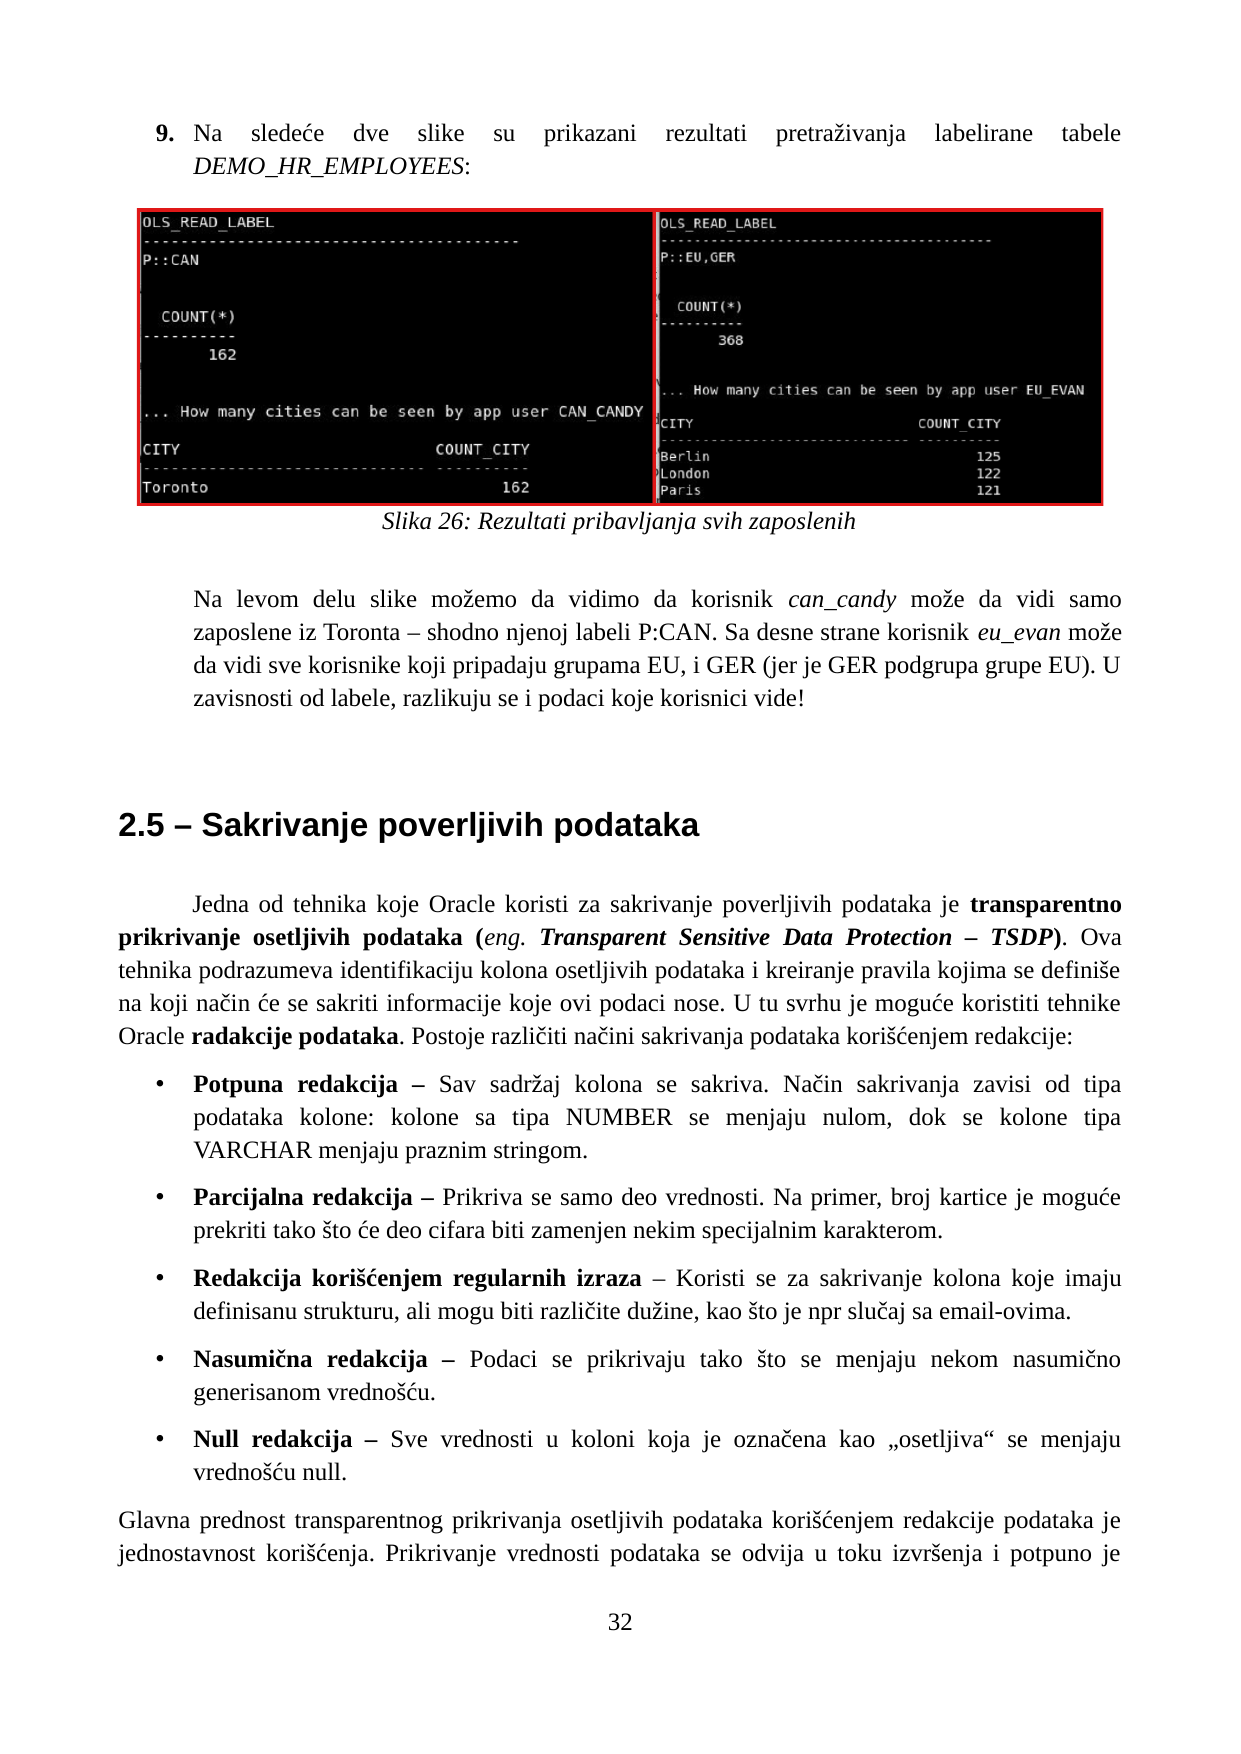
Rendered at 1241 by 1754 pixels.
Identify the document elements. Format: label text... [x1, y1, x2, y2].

list Na sledeće dve slike su prikazani rezultati pretraživanja labelirane tabele DEMO_HR_EMPLOYEES: [156, 118, 1122, 180]
list Na levom delu slike možemo da vidimo da korisnik can_candy može da vidi samo zaposlene iz Toronta – shodno njenoj labeli P:CAN. Sa desne strane korisnik eu_evan može da vidi sve korisnike koji pripadaju grupama EU, i GER (jer je GER podgrupa grupe EU). U zavisnosti od labele, razlikuju se i podaci koje korisnici vide! [156, 584, 1122, 711]
list Redakcija korišćenjem regularnih izraza – Koristi se za sakrivanje kolona koje imaju definisanu strukturu, ali mogu biti različite dužine, kao što je npr slučaj sa email-ovima. [156, 1263, 1122, 1325]
list Slika 26: Rezultati pribavljanja svih zaposlenih [137, 506, 1103, 534]
list Nasumična redakcija – Podaci se prikrivaju tako što se menjaju nekom nasumično generisanom vrednošću. [156, 1344, 1122, 1406]
text Jedna od tehnika koje Oracle koristi za sakrivanje poverljivih podataka je transparentno prikrivanje osetljivih podataka (eng. Transparent Sensitive Data Protection – TSDP). Ova tehnika podrazumeva identifikaciju kolona osetljivih podataka i kreiranje pravila kojima se definiše na koji način će se sakriti informacije koje ovi podaci nose. U tu svrhu je moguće koristiti tehnike Oracle radakcije podataka. Postoje različiti načini sakrivanja podataka korišćenjem redakcije: [118, 889, 1122, 1050]
text Glavna prednost transparentnog prikrivanja osetljivih podataka korišćenjem redakcije podataka je jednostavnost korišćenja. Prikrivanje vrednosti podataka se odvija u toku izvršenja i potpuno je [118, 1505, 1122, 1567]
picture [136, 208, 1104, 506]
subtitle 2.5 – Sakrivanje poverljivih podataka [118, 805, 1122, 844]
list Parcijalna redakcija – Prikriva se samo deo vrednosti. Na primer, broj kartice je moguće prekriti tako što će deo cifara biti zamenjen nekim specijalnim karakterom. [156, 1182, 1122, 1244]
list Potpuna redakcija – Sav sadržaj kolona se sakriva. Način sakrivanja zavisi od tipa podataka kolone: kolone sa tipa NUMBER se menjaju nulom, dok se kolone tipa VARCHAR menjaju praznim stringom. [156, 1069, 1122, 1164]
list Null redakcija – Sve vrednosti u koloni koja je označena kao „osetljiva“ se menjaju vrednošću null. [156, 1424, 1122, 1486]
